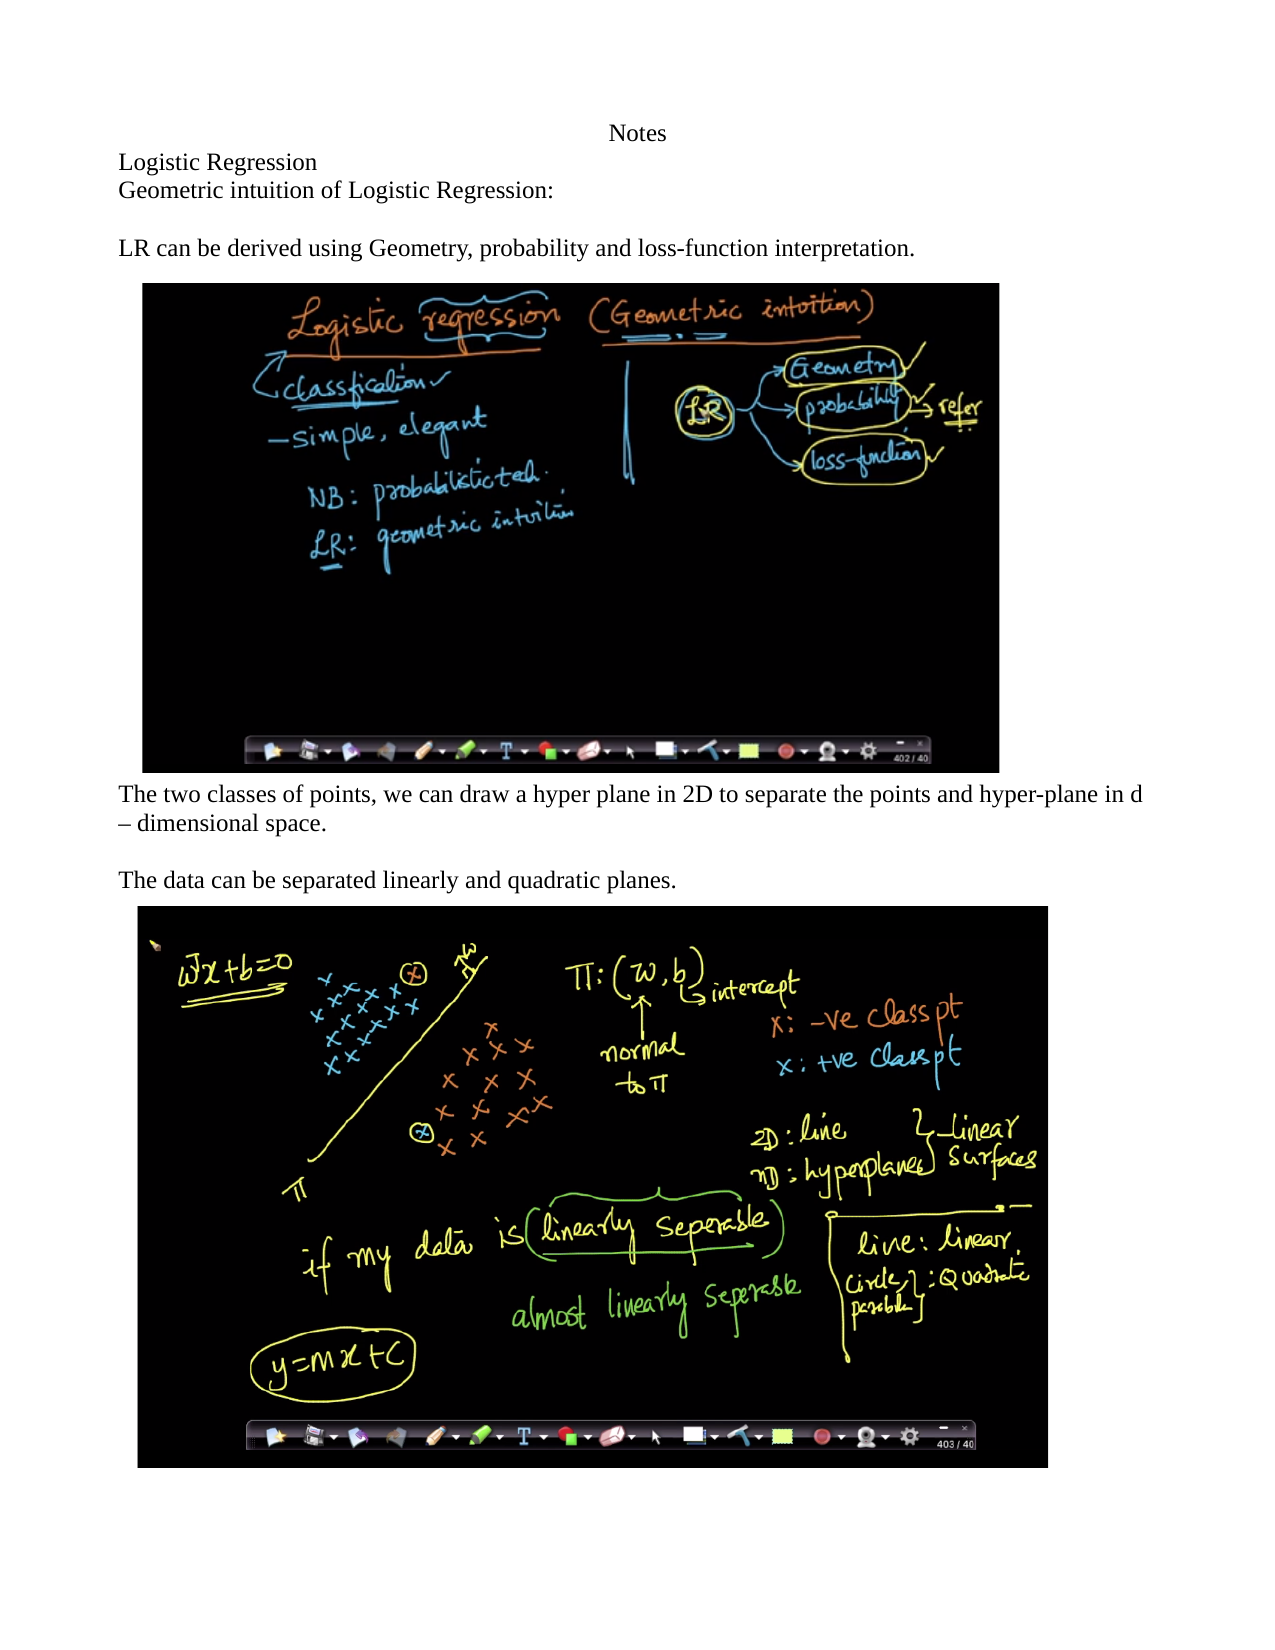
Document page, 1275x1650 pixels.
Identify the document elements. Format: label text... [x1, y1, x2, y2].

text The data can be separated linearly and quadratic planes. [118, 866, 1157, 894]
text Logistic Regression [118, 147, 1157, 176]
text Geometric intuition of Logistic Regression: [118, 176, 1157, 204]
text LR can be derived using Geometry, probability and loss-function interpretation. [118, 233, 1157, 262]
text Notes [118, 118, 1157, 147]
picture [142, 283, 1000, 774]
text The two classes of points, we can draw a hyper plane in 2D to separate the points and hyper-plane in d – dimensional space. [118, 779, 1157, 837]
picture [137, 906, 1049, 1468]
